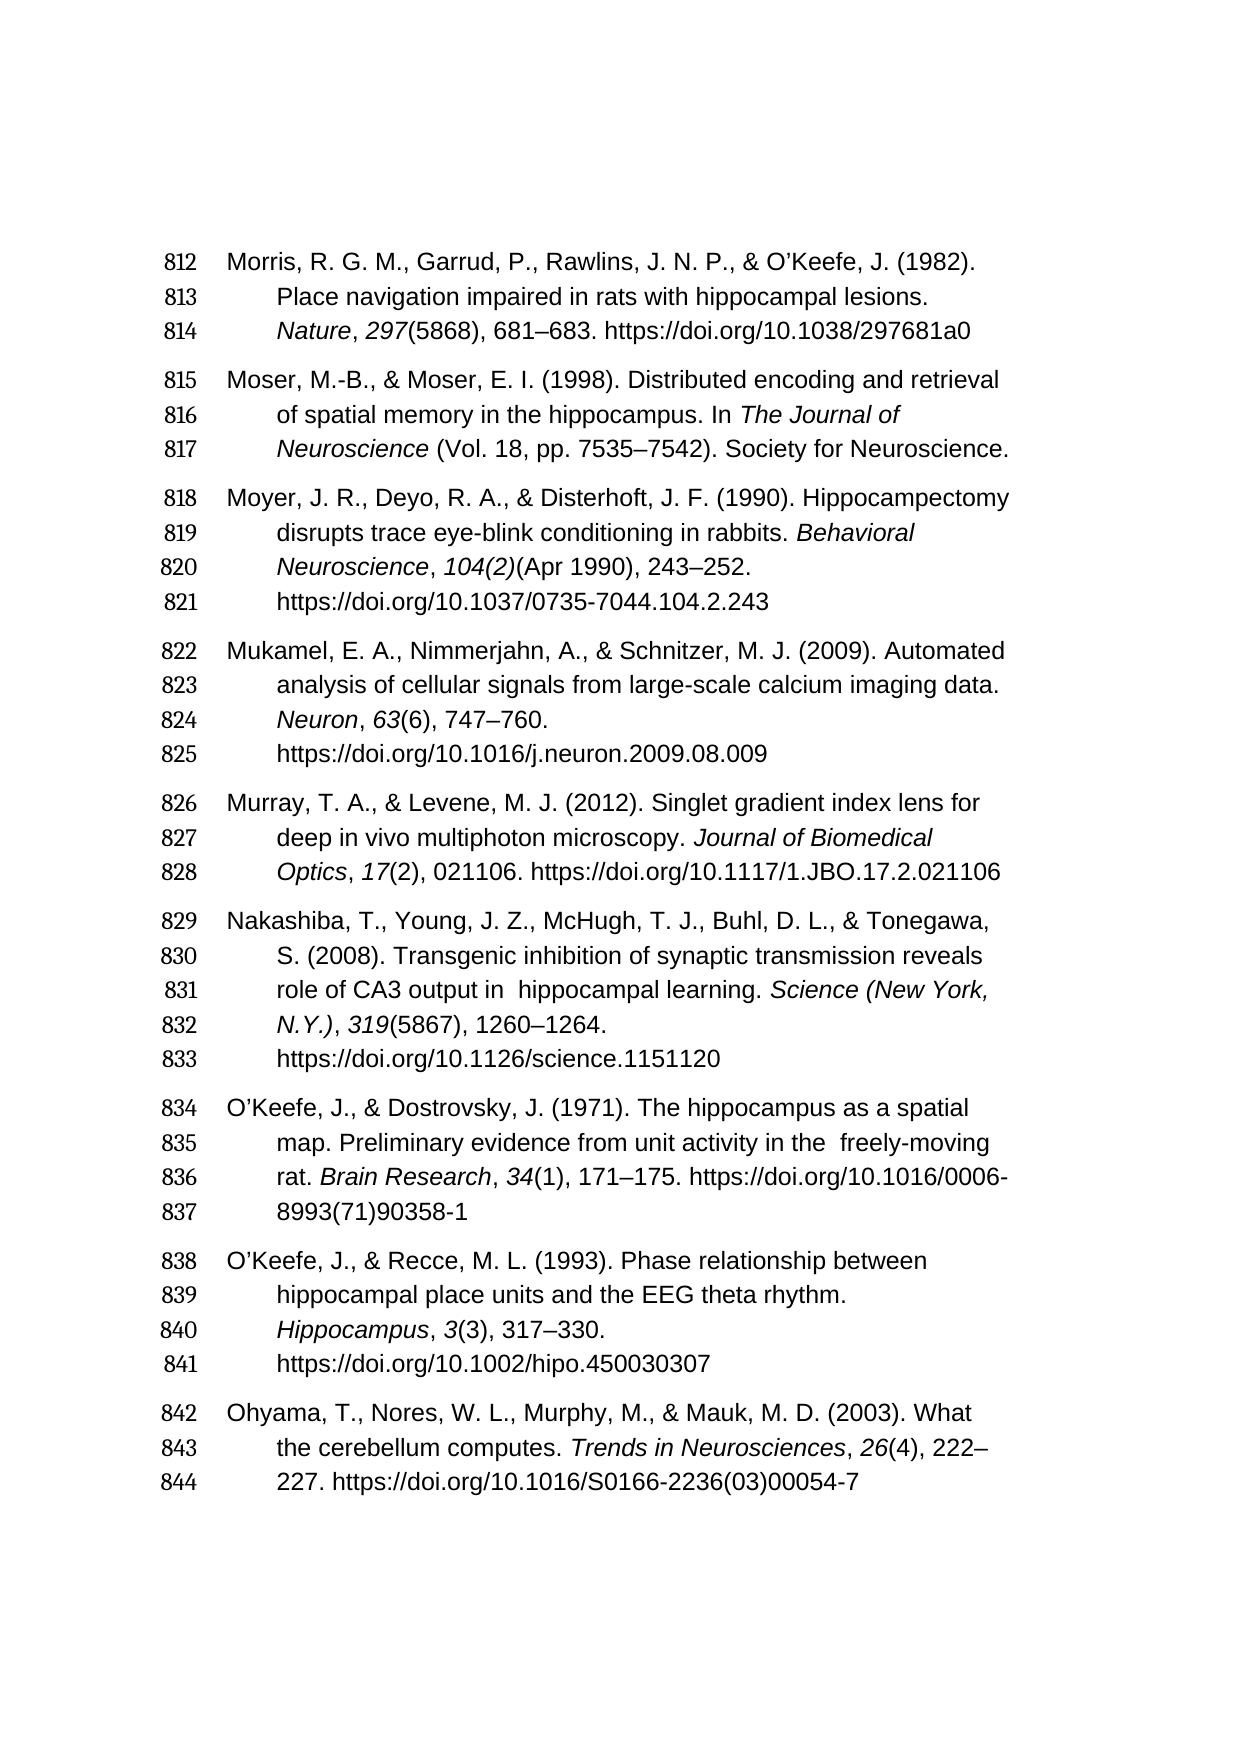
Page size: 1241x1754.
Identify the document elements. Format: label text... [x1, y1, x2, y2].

text Nakashiba, T., Young, J. Z., McHugh, T. J., Buhl, D. L., & Tonegawa, S. (2008). Transgenic inhibition of synaptic transmission reveals role of CA3 output in hippocampal learning. Science (New York, N.Y.), 319(5867), 1260–1264. https://doi.org/10.1126/science.1151120 [226, 906, 1014, 1073]
text Moyer, J. R., Deyo, R. A., & Disterhoft, J. F. (1990). Hippocampectomy disrupts trace eye-blink conditioning in rabbits. Behavioral Neuroscience, 104(2)(Apr 1990), 243–252. https://doi.org/10.1037/0735-7044.104.2.243 [226, 483, 1014, 615]
text Mukamel, E. A., Nimmerjahn, A., & Schnitzer, M. J. (2009). Automated analysis of cellular signals from large-scale calcium imaging data. Neuron, 63(6), 747–760. https://doi.org/10.1016/j.neuron.2009.08.009 [226, 636, 1014, 768]
text Morris, R. G. M., Garrud, P., Rawlins, J. N. P., & O’Keefe, J. (1982). Place navigation impaired in rats with hippocampal lesions. Nature, 297(5868), 681–683. https://doi.org/10.1038/297681a0 [226, 247, 1014, 345]
text O’Keefe, J., & Recce, M. L. (1993). Phase relationship between hippocampal place units and the EEG theta rhythm. Hippocampus, 3(3), 317–330. https://doi.org/10.1002/hipo.450030307 [226, 1246, 1014, 1378]
text Murray, T. A., & Levene, M. J. (2012). Singlet gradient index lens for deep in vivo multiphoton microscopy. Journal of Biomedical Optics, 17(2), 021106. https://doi.org/10.1117/1.JBO.17.2.021106 [226, 788, 1014, 886]
text Moser, M.-B., & Moser, E. I. (1998). Distributed encoding and retrieval of spatial memory in the hippocampus. In The Journal of Neuroscience (Vol. 18, pp. 7535–7542). Society for Neuroscience. [226, 365, 1014, 463]
text Ohyama, T., Nores, W. L., Murphy, M., & Mauk, M. D. (2003). What the cerebellum computes. Trends in Neurosciences, 26(4), 222–227. https://doi.org/10.1016/S0166-2236(03)00054-7 [226, 1398, 1014, 1496]
text O’Keefe, J., & Dostrovsky, J. (1971). The hippocampus as a spatial map. Preliminary evidence from unit activity in the freely-moving rat. Brain Research, 34(1), 171–175. https://doi.org/10.1016/0006-8993(71)90358-1 [226, 1093, 1014, 1225]
